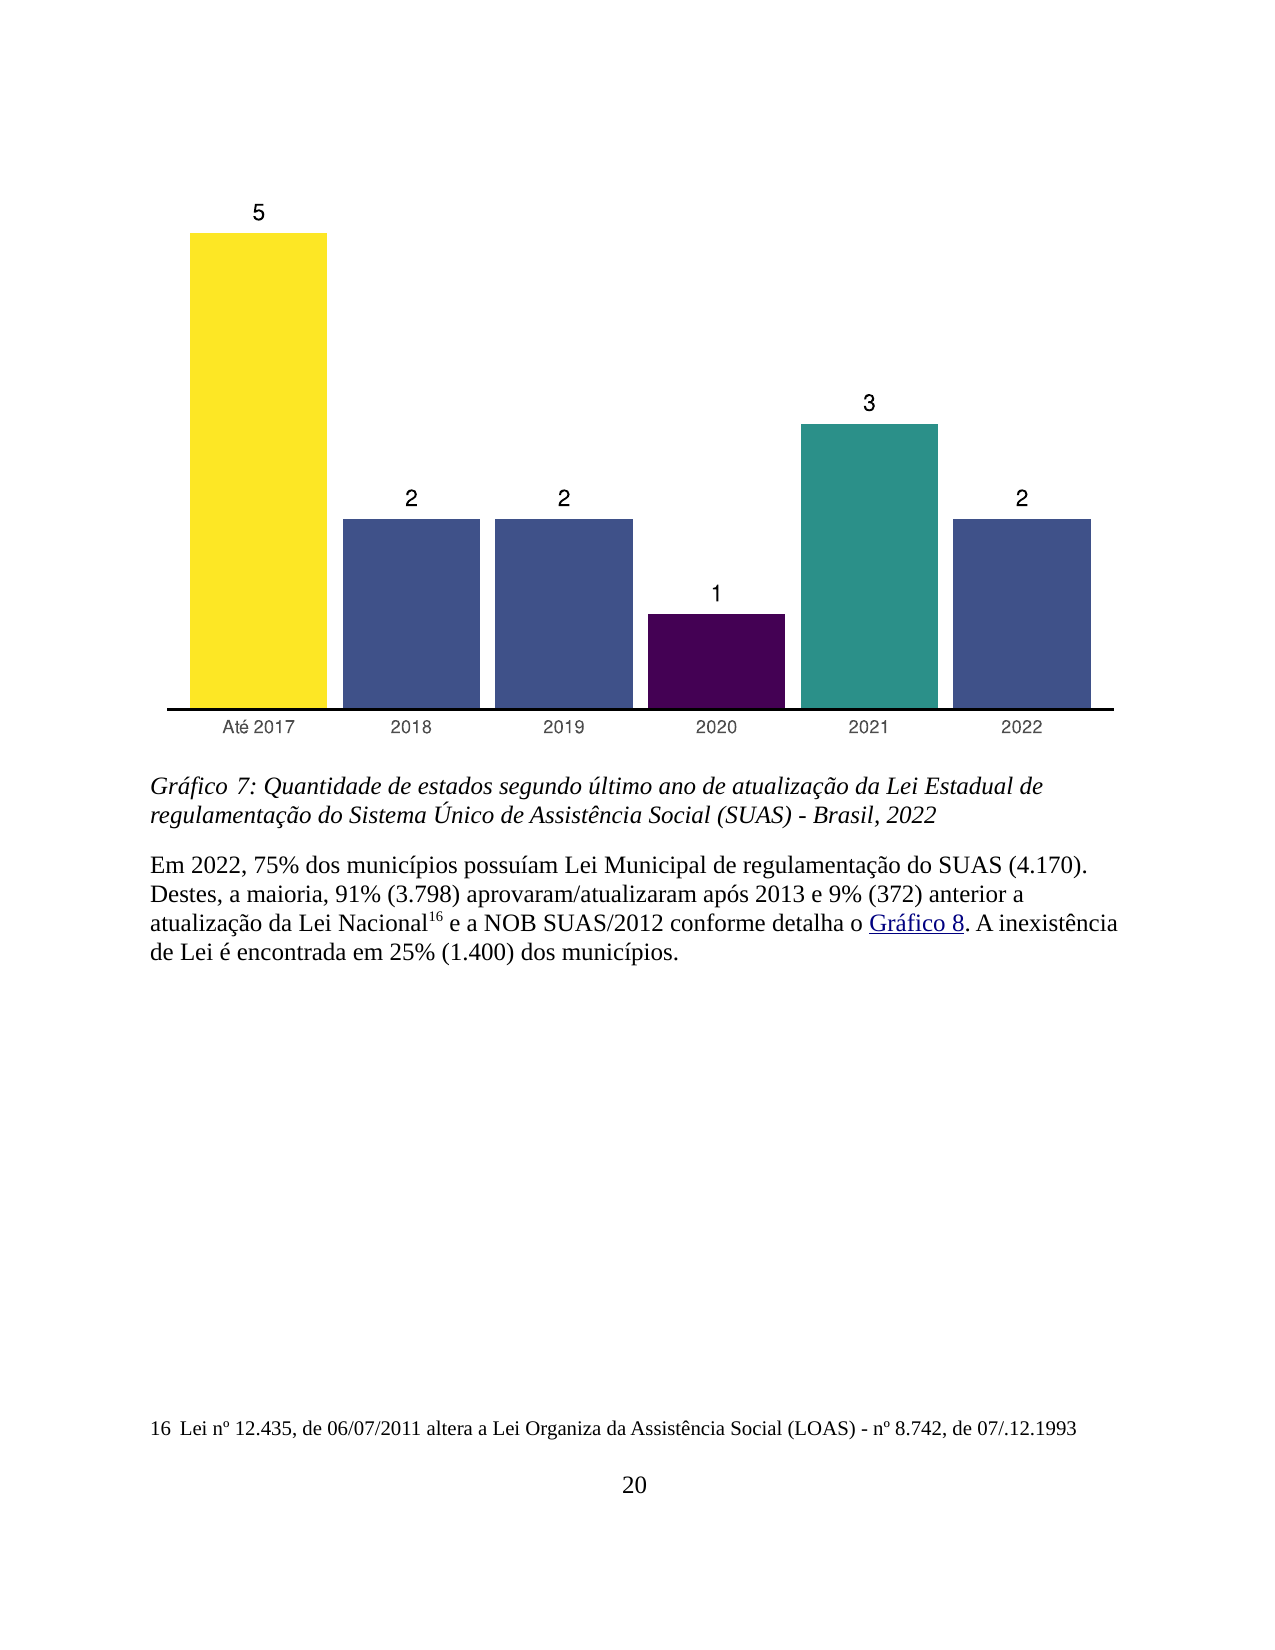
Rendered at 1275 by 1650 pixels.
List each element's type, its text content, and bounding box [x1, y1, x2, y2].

text Em 2022, 75% dos municípios possuíam Lei Municipal de regulamentação do SUAS (4.170). Destes, a maioria, 91% (3.798) aprovaram/atualizaram após 2013 e 9% (372) anterior a atualização da Lei Nacional e a NOB SUAS/2012 conforme detalha o Gráfico 8. A inexistência de Lei é encontrada em 25% (1.400) dos municípios. [150, 850, 1125, 965]
table_header Gráfico 7: Quantidade de estados segundo último ano de atualização da Lei Estadual de regulamentação do Sistema Único de Assistência Social (SUAS) - Brasil, 2022 [150, 751, 1125, 841]
text Lei nº 12.435, de 06/07/2011 altera a Lei Organiza da Assistência Social (LOAS) - nº 8.742, de 07/.12.1993 [150, 1416, 1125, 1440]
